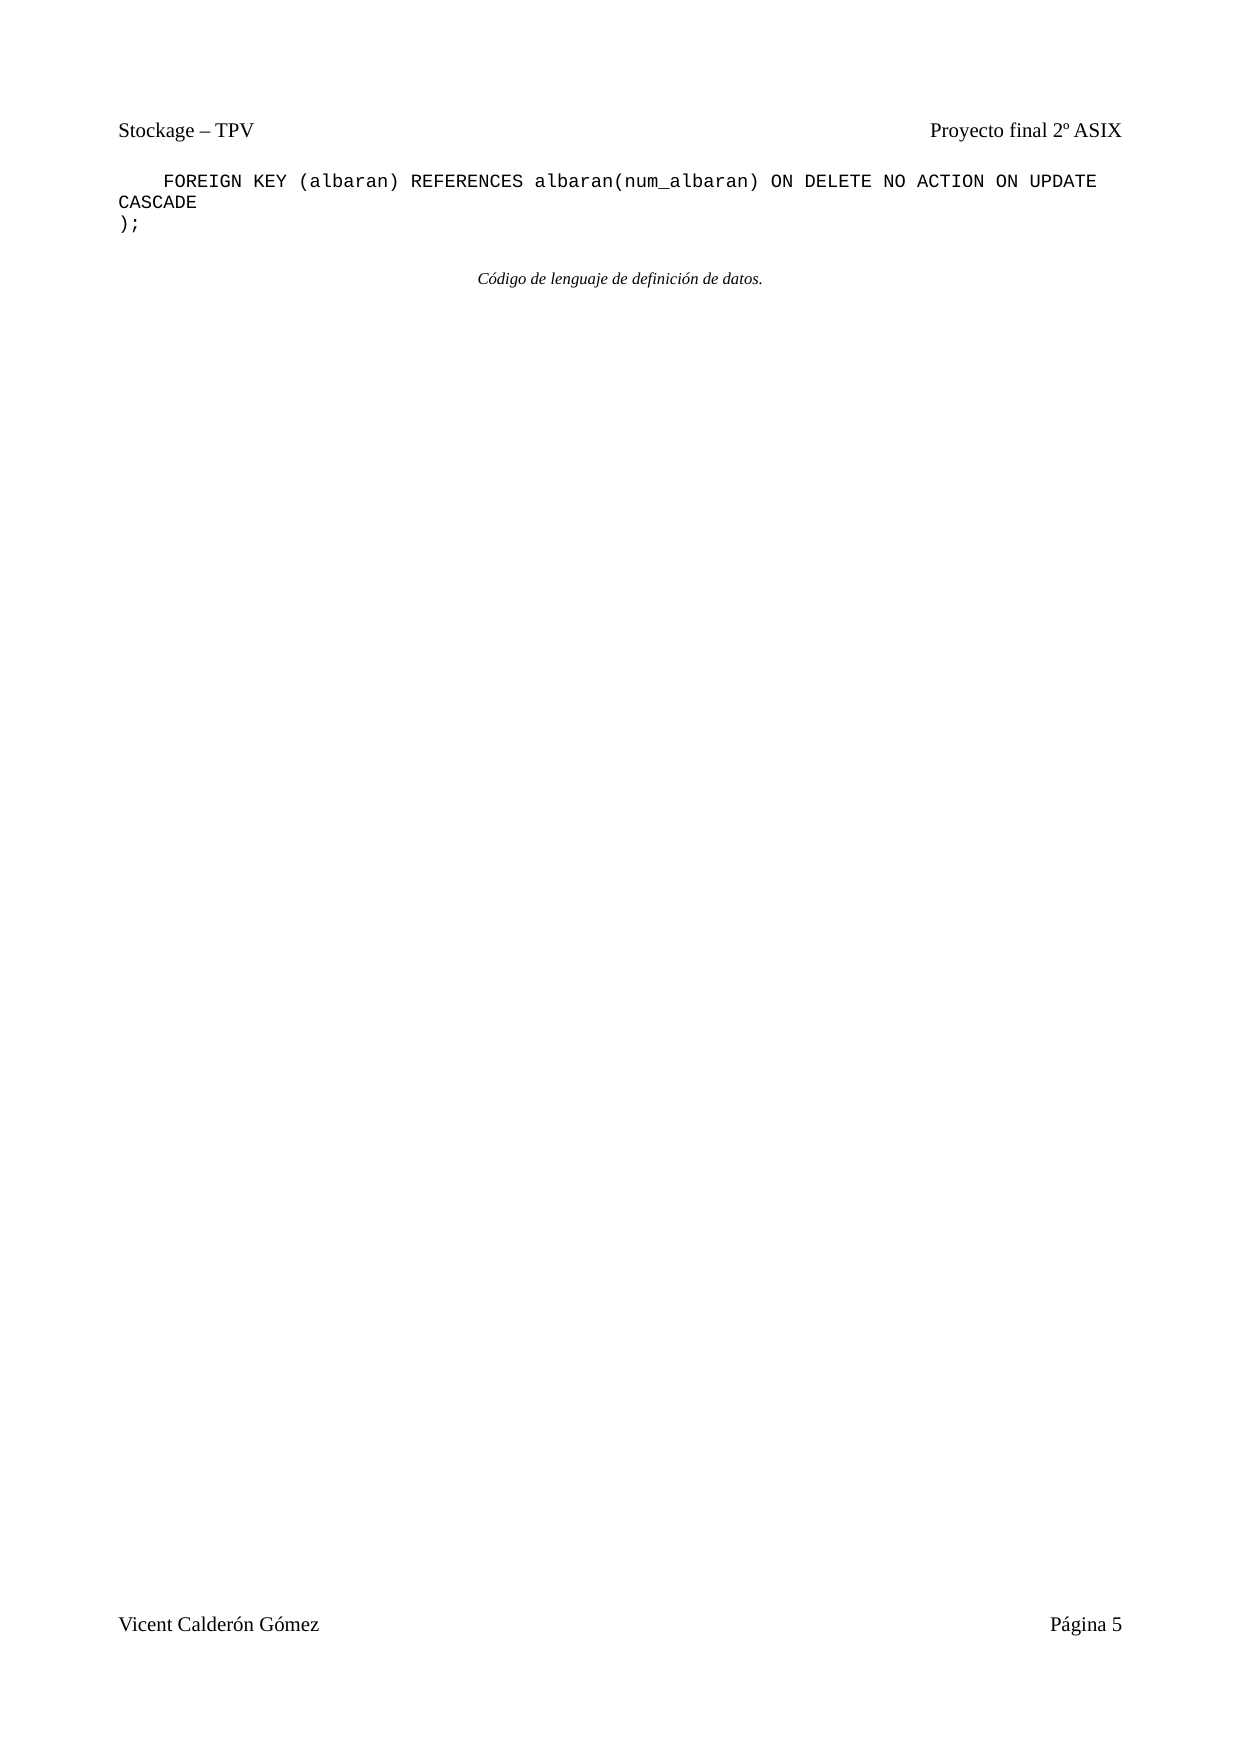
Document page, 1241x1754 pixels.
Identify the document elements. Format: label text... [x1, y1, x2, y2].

text Código de lenguaje de definición de datos. [118, 269, 1122, 288]
text ); [118, 214, 1122, 235]
text FOREIGN KEY (albaran) REFERENCES albaran(num_albaran) ON DELETE NO ACTION ON UPDATE CASCADE [118, 172, 1122, 214]
